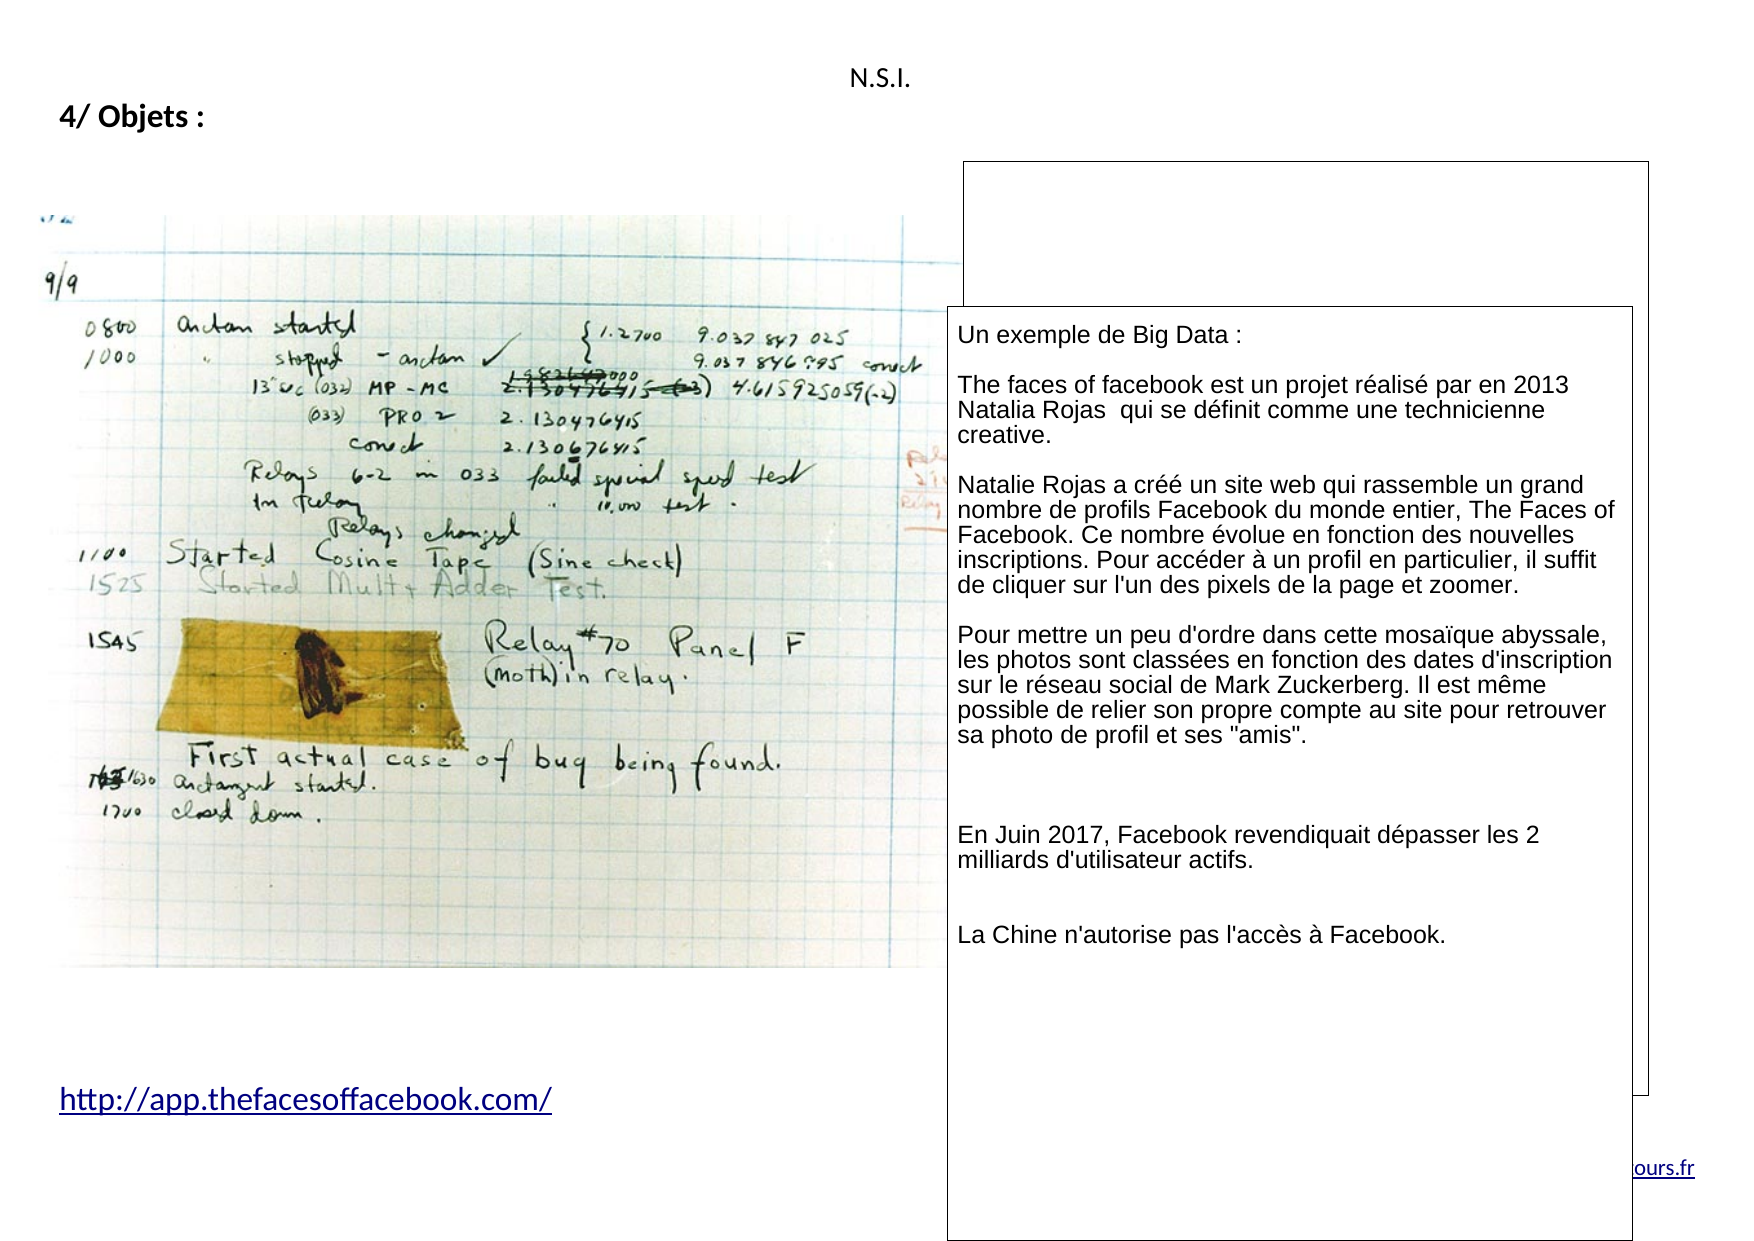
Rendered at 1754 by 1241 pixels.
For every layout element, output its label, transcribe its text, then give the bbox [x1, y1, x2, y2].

text 5/Histoire(s) : [1649, 958, 1695, 998]
text 4/ Objets : [59, 95, 1695, 135]
text [1633, 1078, 1695, 1119]
text 5/Histoire(s) : [59, 968, 947, 998]
text http://app.thefacesoffacebook.com/ [59, 1078, 947, 1119]
picture [38, 215, 963, 968]
